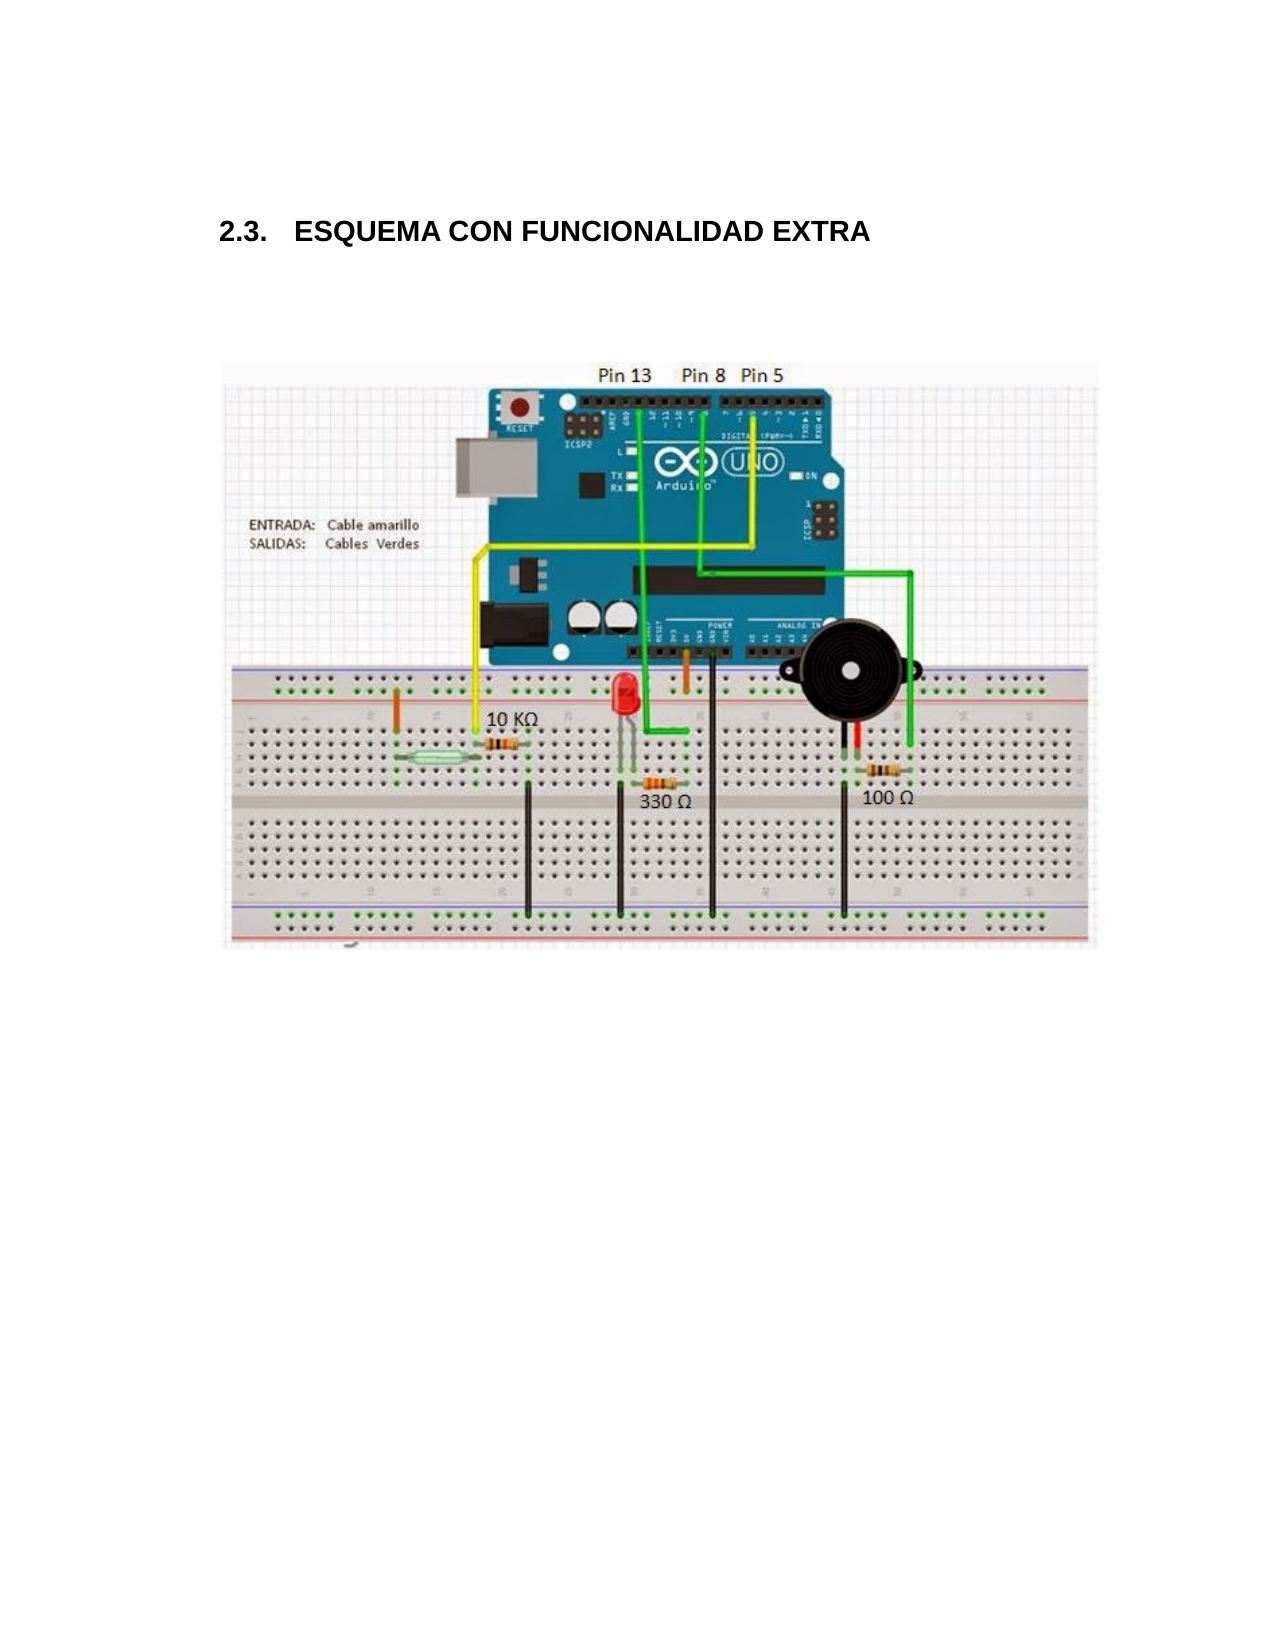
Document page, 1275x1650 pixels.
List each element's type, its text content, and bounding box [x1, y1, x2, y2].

picture [221, 362, 1103, 950]
list ESQUEMA CON FUNCIONALIDAD EXTRA [294, 214, 1158, 247]
